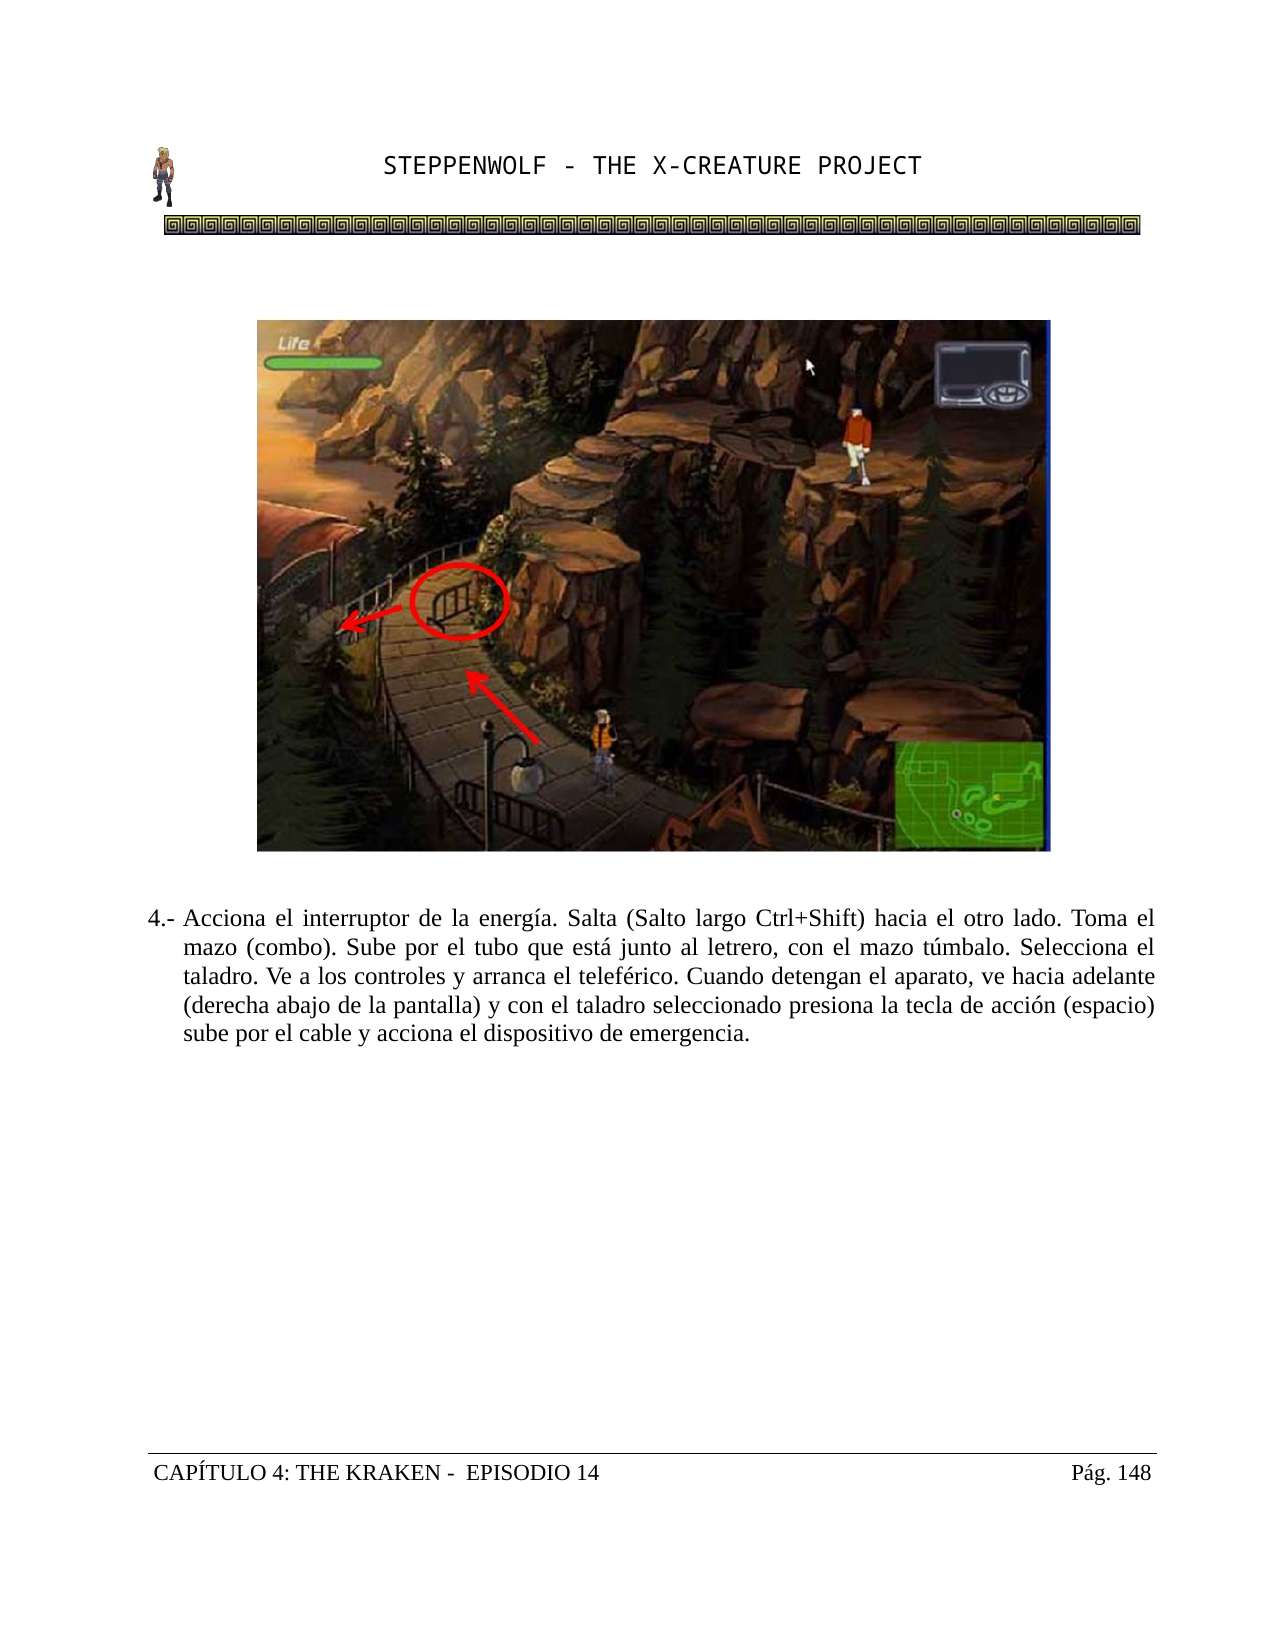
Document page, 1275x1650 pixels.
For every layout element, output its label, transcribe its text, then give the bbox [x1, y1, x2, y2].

picture [164, 215, 1141, 235]
text 4.- Acciona el interruptor de la energía. Salta (Salto largo Ctrl+Shift) hacia el otro lado. Toma el mazo (combo). Sube por el tubo que está junto al letrero, con el mazo túmbalo. Selecciona el taladro. Ve a los controles y arranca el teleférico. Cuando detengan el aparato, ve hacia adelante (derecha abajo de la pantalla) y con el taladro seleccionado presiona la tecla de acción (espacio) sube por el cable y acciona el dispositivo de emergencia. [148, 903, 1157, 1047]
picture [147, 147, 181, 207]
picture [256, 319, 1051, 852]
